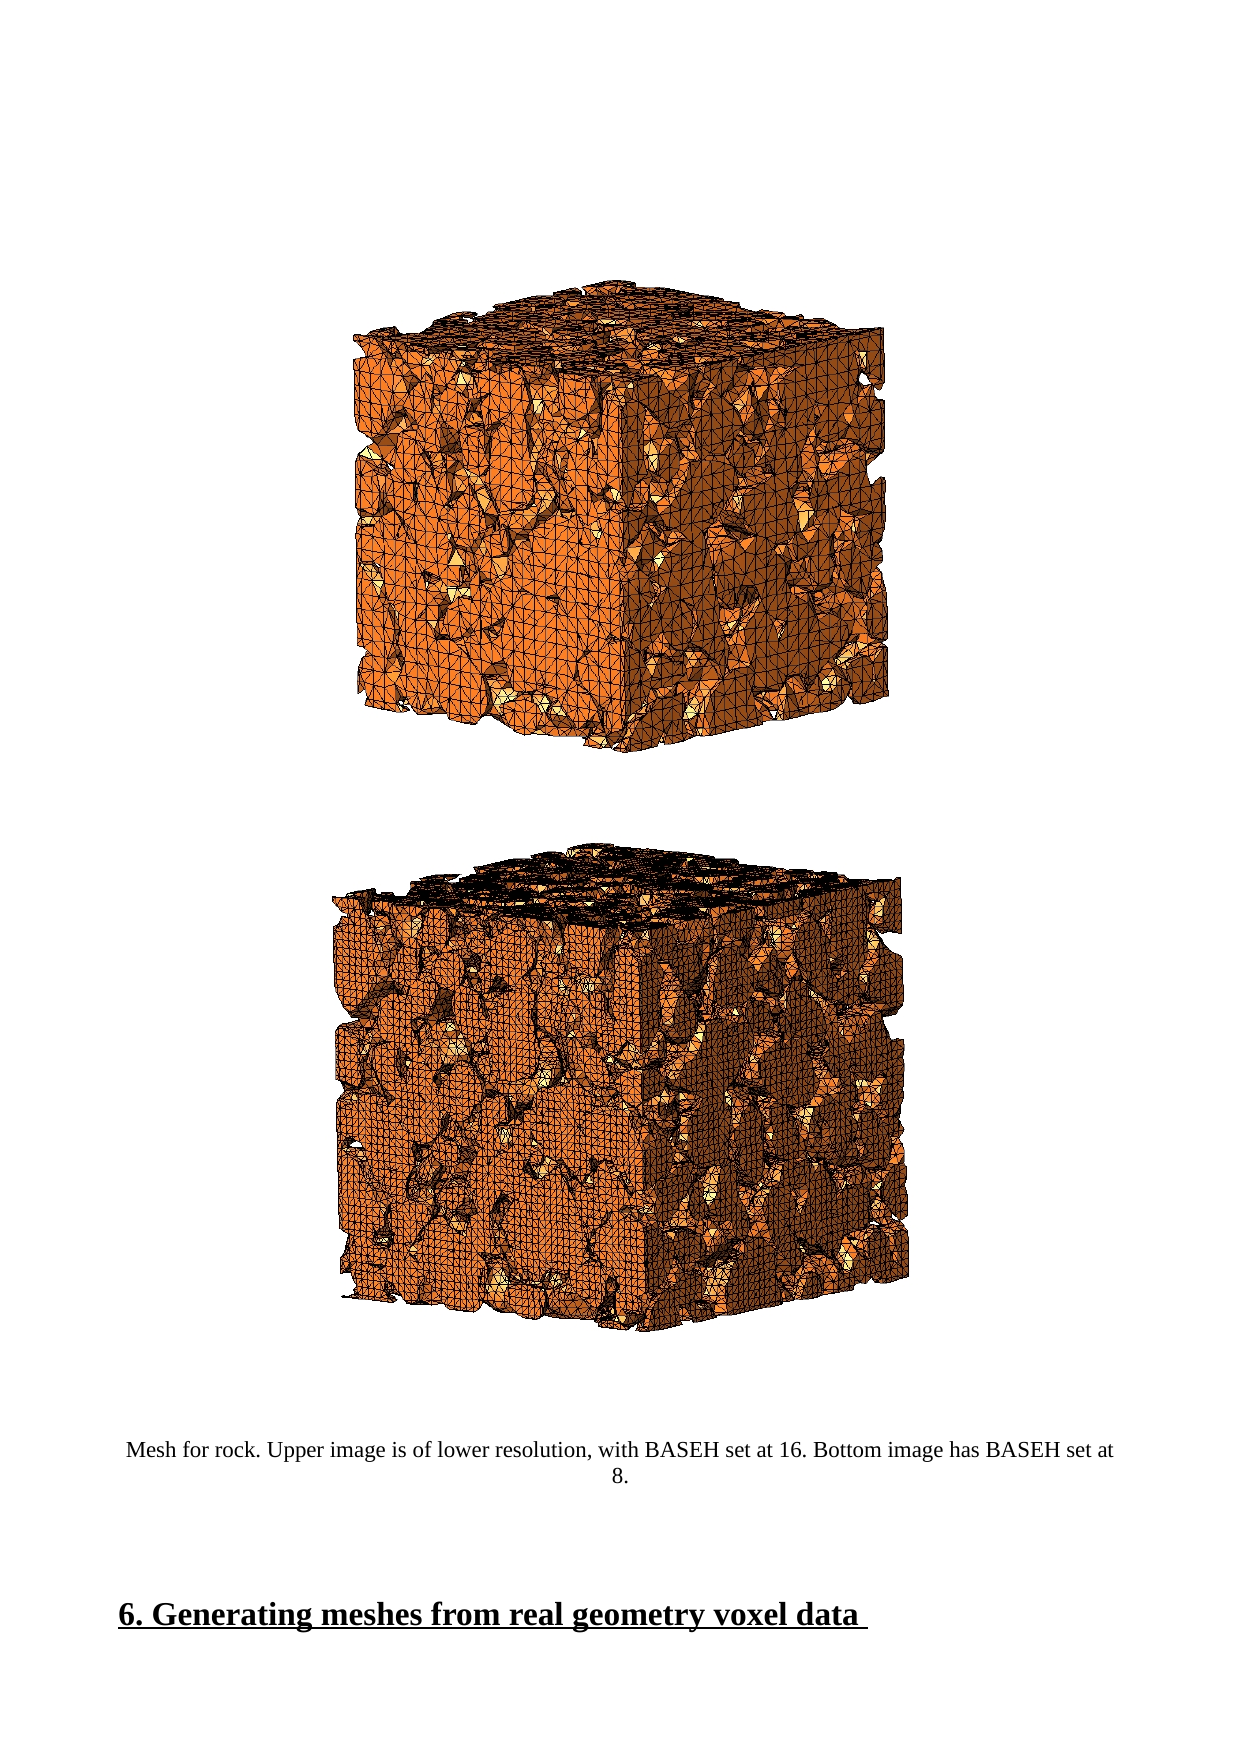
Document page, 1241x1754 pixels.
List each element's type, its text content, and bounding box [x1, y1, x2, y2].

picture [268, 230, 972, 1374]
text 6. Generating meshes from real geometry voxel data [118, 1594, 1122, 1632]
text Mesh for rock. Upper image is of lower resolution, with BASEH set at 16. Bottom image has BASEH set at 8. [118, 1436, 1122, 1488]
